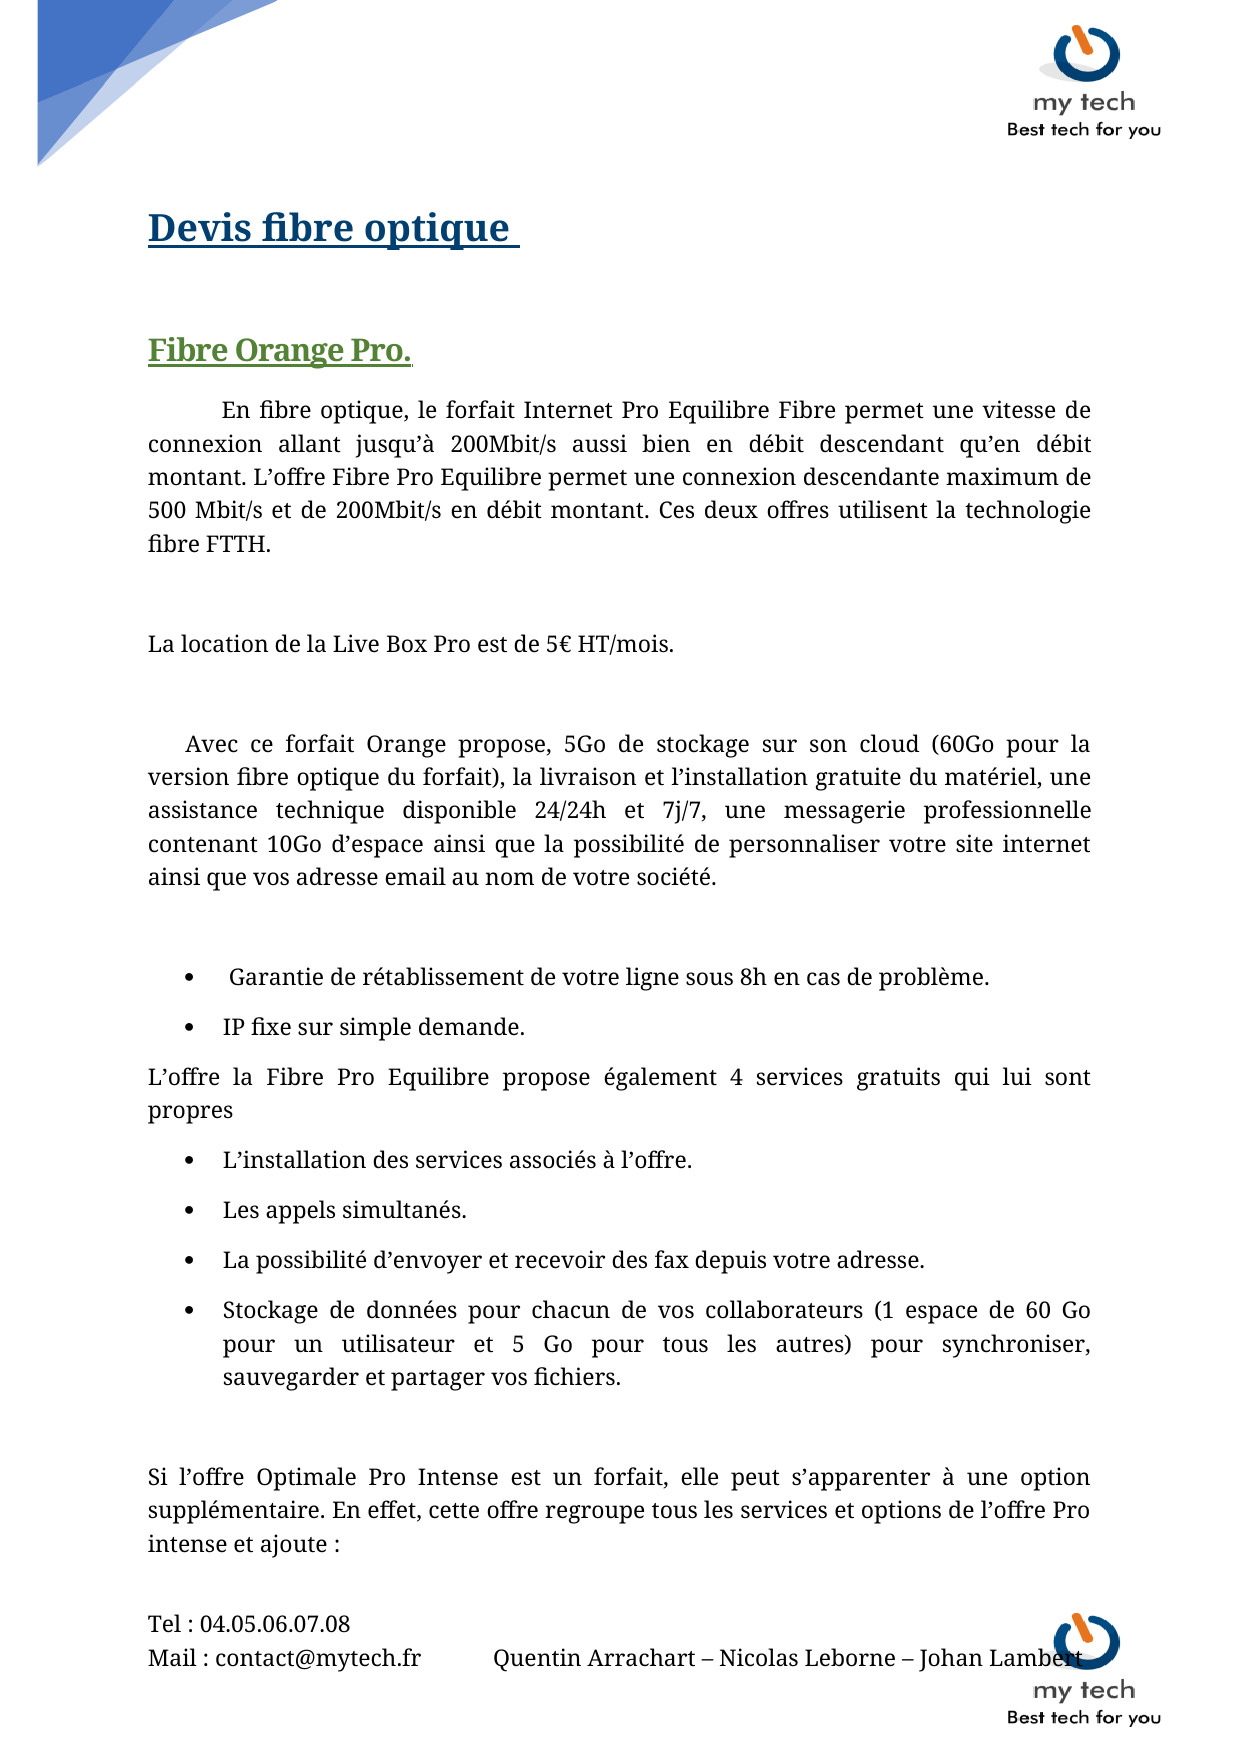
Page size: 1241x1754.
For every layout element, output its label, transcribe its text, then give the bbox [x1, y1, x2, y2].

text Avec ce forfait Orange propose, 5Go de stockage sur son cloud (60Go pour la version fibre optique du forfait), la livraison et l’installation gratuite du matériel, une assistance technique disponible 24/24h et 7j/7, une messagerie professionnelle contenant 10Go d’espace ainsi que la possibilité de personnaliser votre site internet ainsi que vos adresse email au nom de votre société. [148, 726, 1093, 892]
list La possibilité d’envoyer et recevoir des fax depuis votre adresse. [185, 1242, 1093, 1276]
list Les appels simultanés. [185, 1192, 1093, 1226]
text La location de la Live Box Pro est de 5€ HT/mois. [148, 626, 1093, 659]
subtitle Devis fibre optique [148, 202, 1093, 253]
text En fibre optique, le forfait Internet Pro Equilibre Fibre permet une vitesse de connexion allant jusqu’à 200Mbit/s aussi bien en débit descendant qu’en débit montant. L’offre Fibre Pro Equilibre permet une connexion descendante maximum de 500 Mbit/s et de 200Mbit/s en débit montant. Ces deux offres utilisent la technologie fibre FTTH. [148, 392, 1093, 559]
text L’offre la Fibre Pro Equilibre propose également 4 services gratuits qui lui sont propres [148, 1059, 1093, 1126]
list Stockage de données pour chacun de vos collaborateurs (1 espace de 60 Go pour un utilisateur et 5 Go pour tous les autres) pour synchroniser, sauvegarder et partager vos fichiers. [185, 1292, 1093, 1392]
text Si l’offre Optimale Pro Intense est un forfait, elle peut s’apparenter à une option supplémentaire. En effet, cette offre regroupe tous les services et options de l’offre Pro intense et ajoute : [148, 1459, 1093, 1559]
list IP fixe sur simple demande. [185, 1009, 1093, 1042]
list L’installation des services associés à l’offre. [185, 1142, 1093, 1176]
list Garantie de rétablissement de votre ligne sous 8h en cas de problème. [185, 959, 1093, 992]
text Fibre Orange Pro. [148, 328, 1093, 371]
